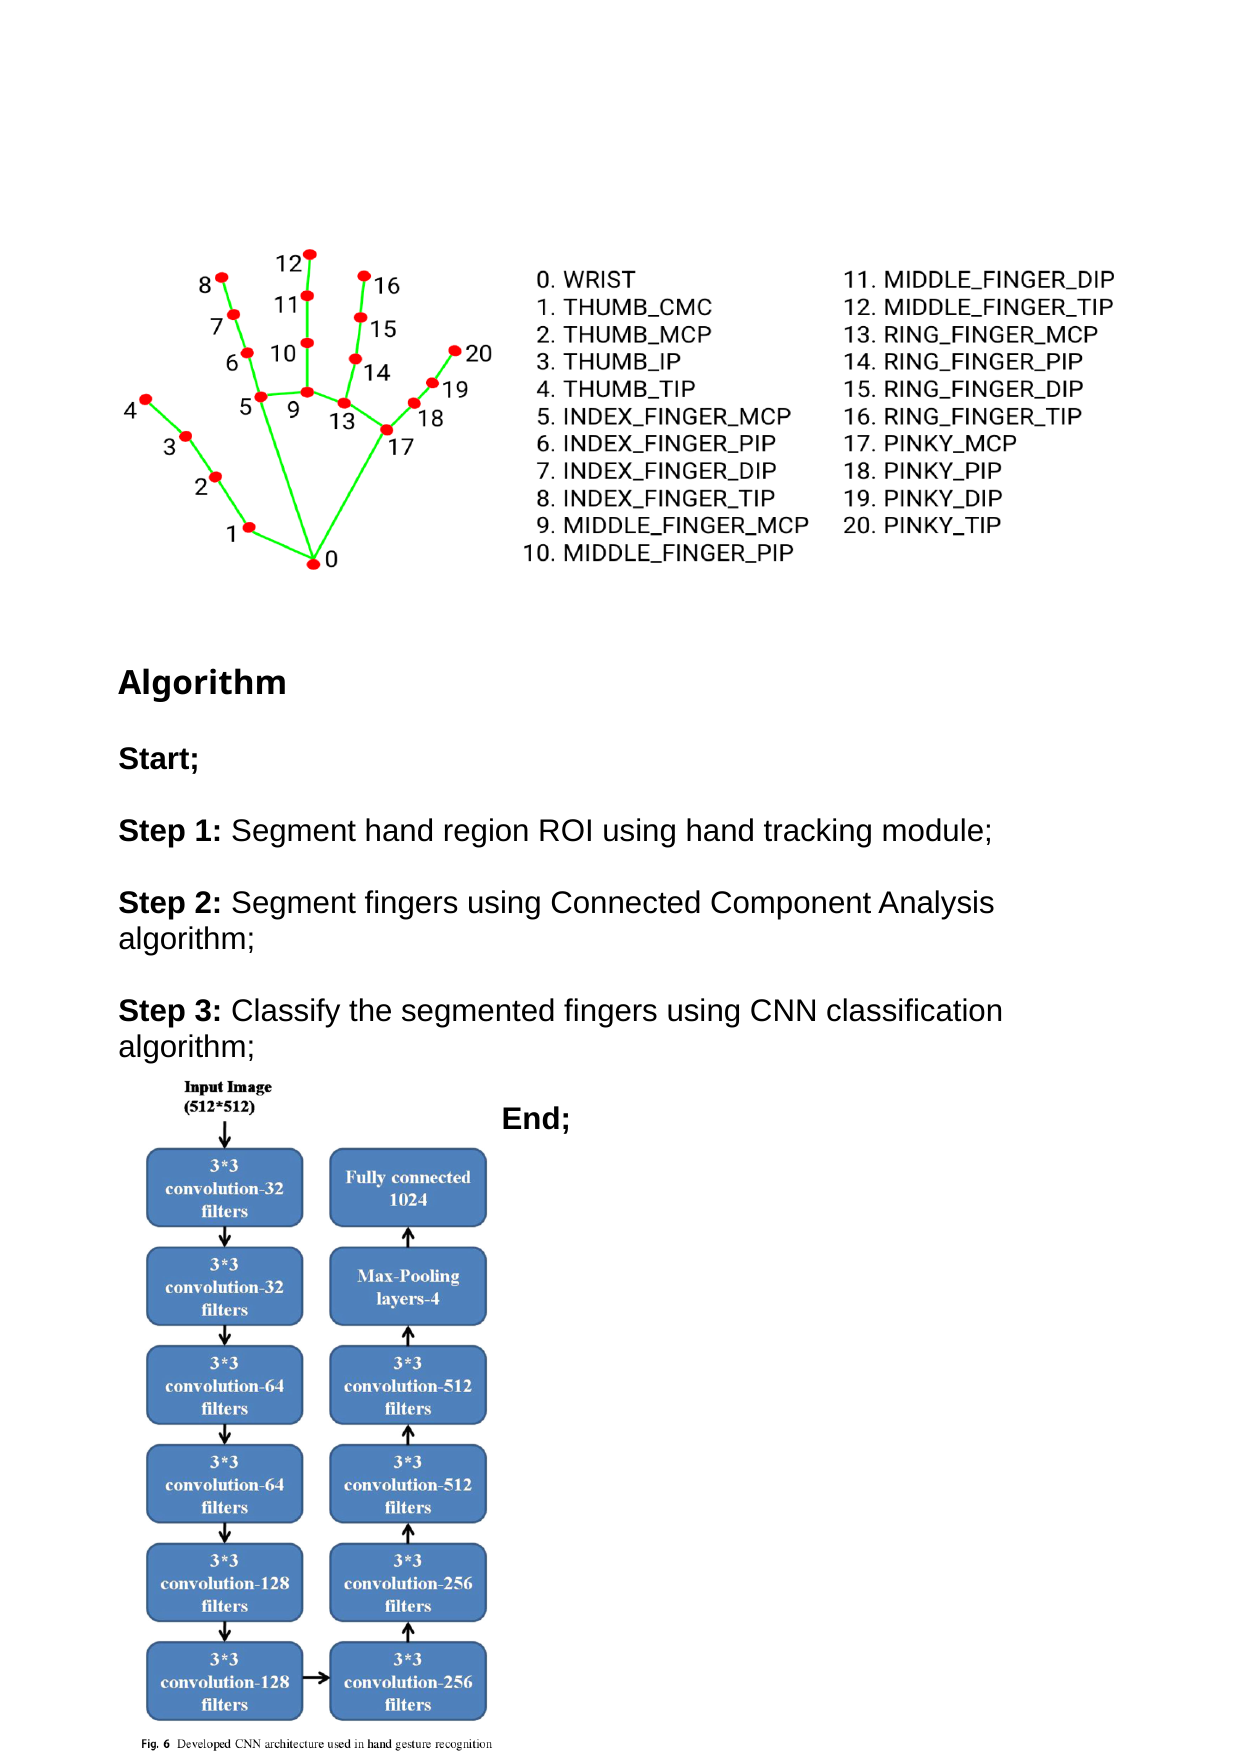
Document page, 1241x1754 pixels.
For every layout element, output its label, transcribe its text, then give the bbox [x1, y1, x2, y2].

text End; [502, 1100, 1122, 1136]
text Start; [118, 740, 1122, 776]
text Step 2: Segment fingers using Connected Component Analysis algorithm; [118, 884, 1122, 956]
text Algorithm [118, 659, 1122, 704]
picture [118, 246, 1119, 574]
text Step 1: Segment hand region ROI using hand tracking module; [118, 812, 1122, 848]
picture [120, 1069, 502, 1754]
text Step 3: Classify the segmented fingers using CNN classification algorithm; [118, 992, 1122, 1064]
